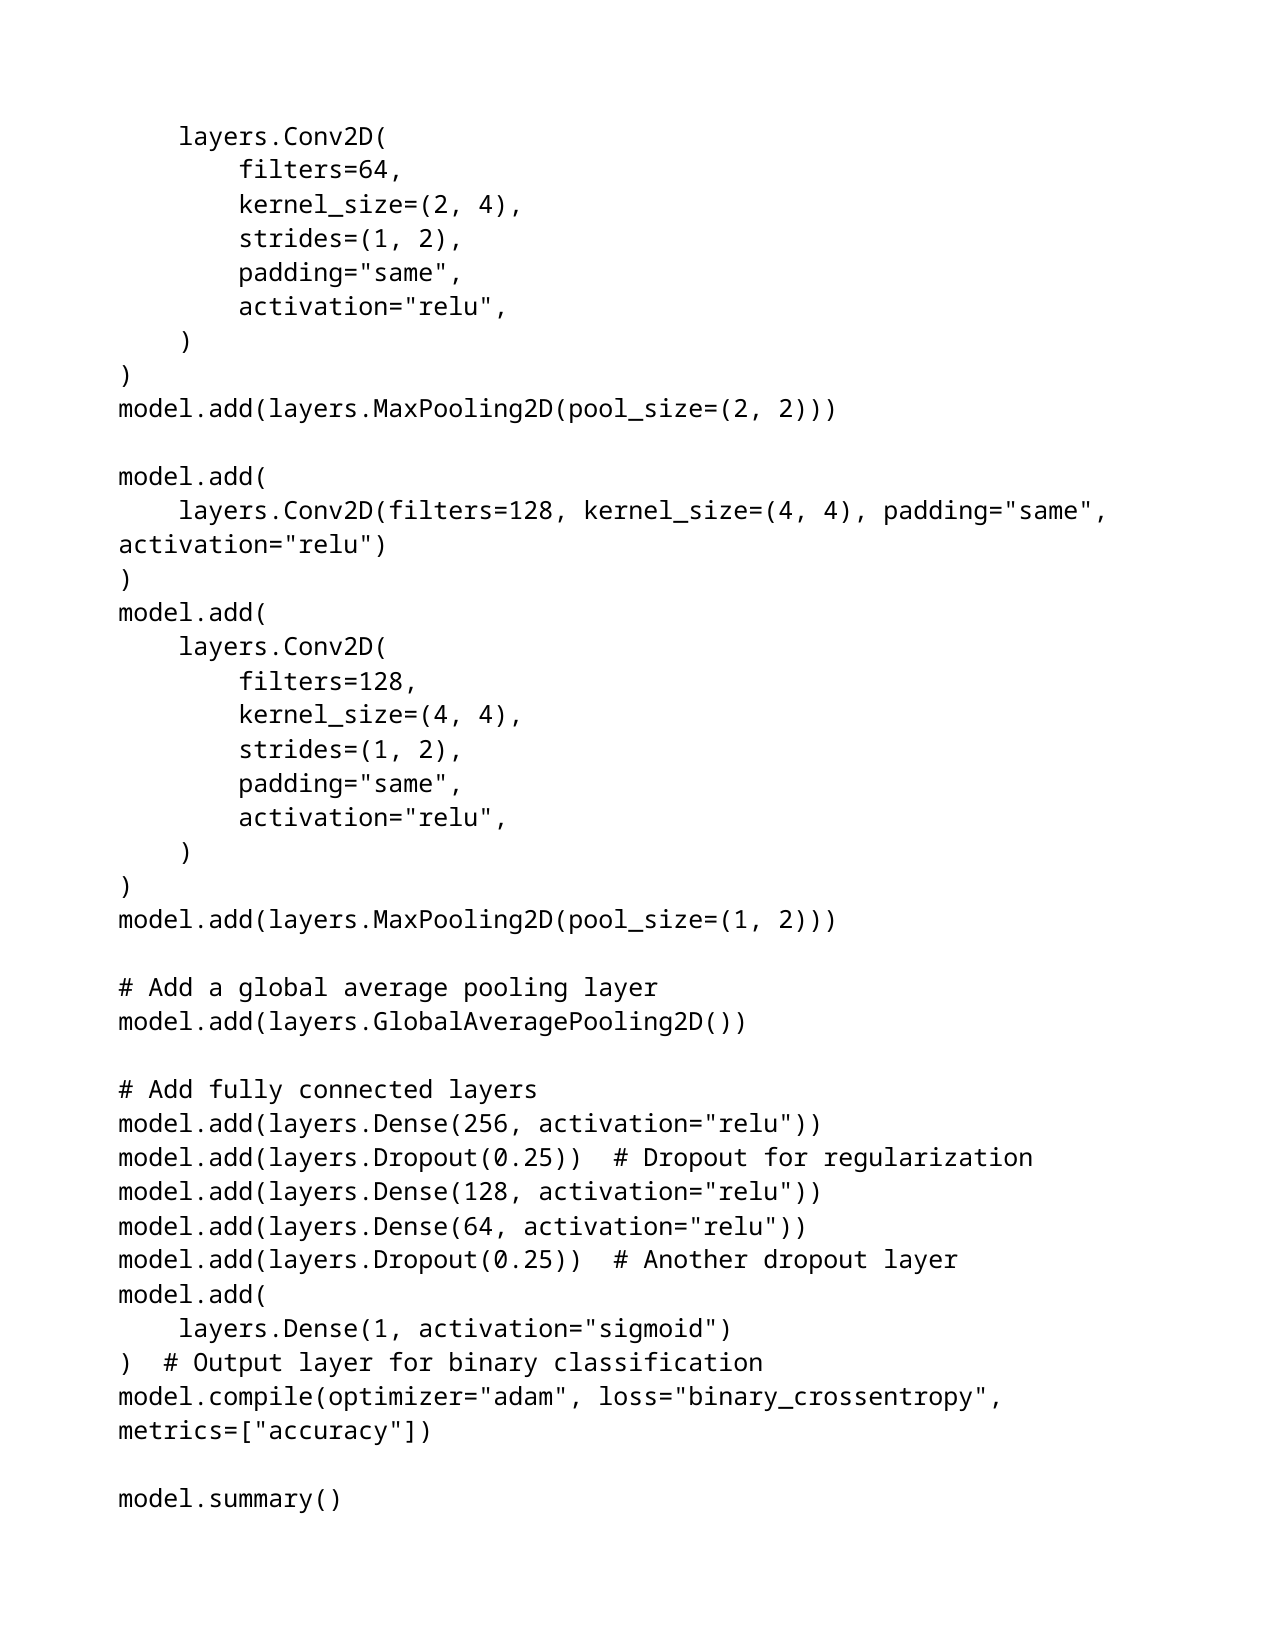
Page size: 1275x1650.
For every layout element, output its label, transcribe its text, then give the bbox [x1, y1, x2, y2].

text ) [118, 833, 1157, 867]
text padding="same", [118, 254, 1157, 288]
text model.summary() [118, 1481, 1157, 1515]
text model.add( [118, 1276, 1157, 1310]
text model.add(layers.Dense(128, activation="relu")) [118, 1174, 1157, 1208]
text layers.Conv2D(filters=128, kernel_size=(4, 4), padding="same", activation="relu") [118, 493, 1157, 561]
text # Add a global average pooling layer [118, 970, 1157, 1004]
text layers.Conv2D( [118, 629, 1157, 663]
text kernel_size=(4, 4), [118, 697, 1157, 731]
text strides=(1, 2), [118, 220, 1157, 254]
text model.add(layers.Dense(64, activation="relu")) [118, 1208, 1157, 1242]
text model.add(layers.GlobalAveragePooling2D()) [118, 1004, 1157, 1038]
text layers.Conv2D( [118, 118, 1157, 152]
text model.add(layers.MaxPooling2D(pool_size=(2, 2))) [118, 391, 1157, 425]
text activation="relu", [118, 799, 1157, 833]
text model.compile(optimizer="adam", loss="binary_crossentropy", metrics=["accuracy"]) [118, 1378, 1157, 1447]
text activation="relu", [118, 288, 1157, 322]
text layers.Dense(1, activation="sigmoid") [118, 1310, 1157, 1344]
text strides=(1, 2), [118, 731, 1157, 765]
text ) [118, 322, 1157, 357]
text padding="same", [118, 765, 1157, 799]
text ) # Output layer for binary classification [118, 1344, 1157, 1378]
text kernel_size=(2, 4), [118, 186, 1157, 220]
text filters=128, [118, 663, 1157, 697]
text ) [118, 357, 1157, 391]
text filters=64, [118, 152, 1157, 186]
text model.add(layers.Dropout(0.25)) # Dropout for regularization [118, 1140, 1157, 1174]
text model.add( [118, 595, 1157, 629]
text model.add(layers.Dropout(0.25)) # Another dropout layer [118, 1242, 1157, 1276]
text ) [118, 867, 1157, 902]
text model.add(layers.Dense(256, activation="relu")) [118, 1106, 1157, 1140]
text model.add( [118, 459, 1157, 493]
text # Add fully connected layers [118, 1072, 1157, 1106]
text model.add(layers.MaxPooling2D(pool_size=(1, 2))) [118, 902, 1157, 936]
text ) [118, 561, 1157, 595]
